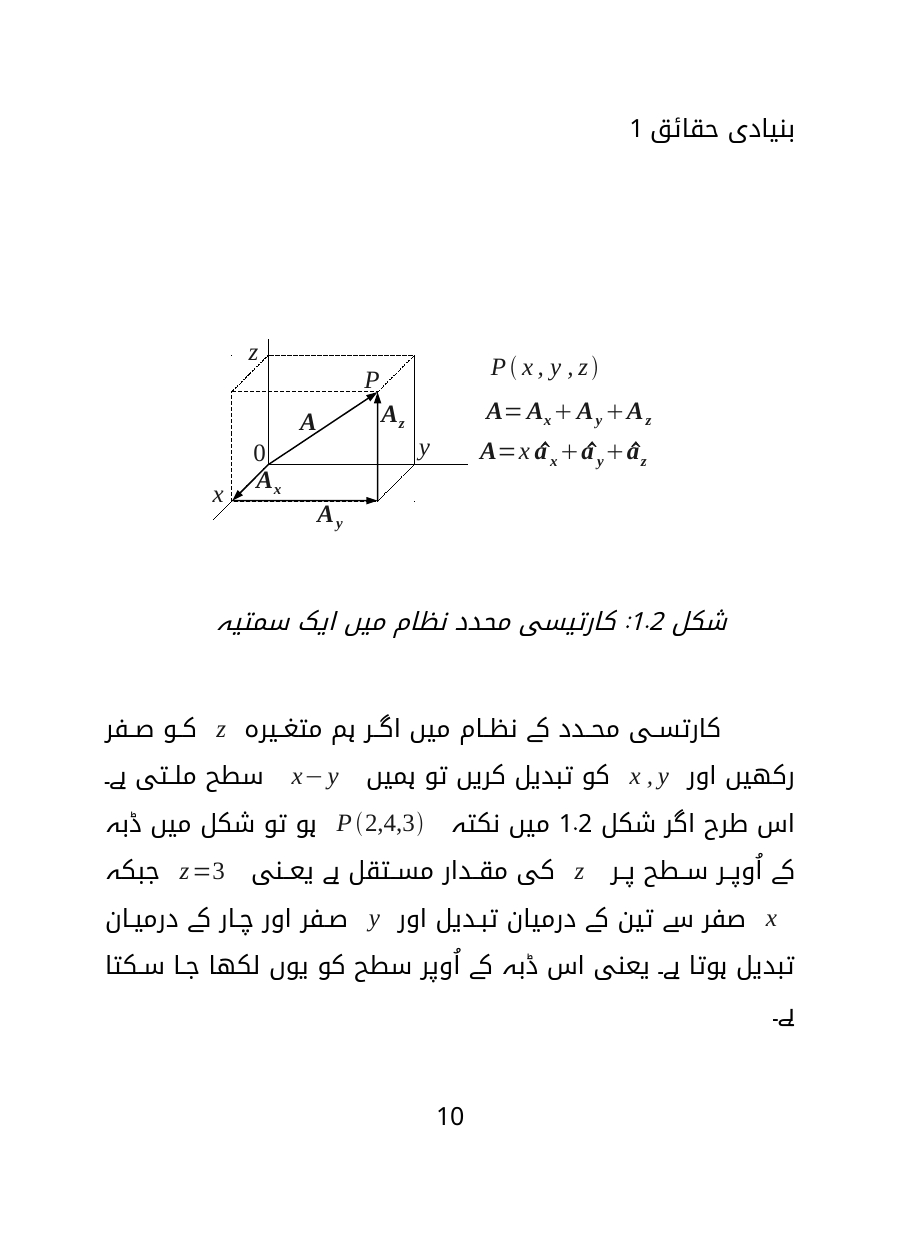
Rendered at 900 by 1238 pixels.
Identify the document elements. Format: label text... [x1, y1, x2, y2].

list شکل 1.2: کارتیسی محدد نظام میں ایک سمتیہ [174, 276, 726, 645]
text کارتسی محدد کے نظام میں اگر ہم متغیرہکو صفر رکھیں اورکو تبدیل کریں تو ہمیں سطح ملتی ہے۔ اس طرح اگر شکل 1.2 میں نکتہ ہو تو شکل میں ڈبہ کے اُوپر سطح پر کی مقدار مستقل ہے یعنی جبکہ صفر سے تین کے درمیان تبدیل اورصفر اور چار کے درمیان تبدیل ہوتا ہے۔ یعنی اس ڈبہ کے اُوپر سطح کو یوں لکھا جا سکتا ہے۔ [105, 705, 795, 1037]
